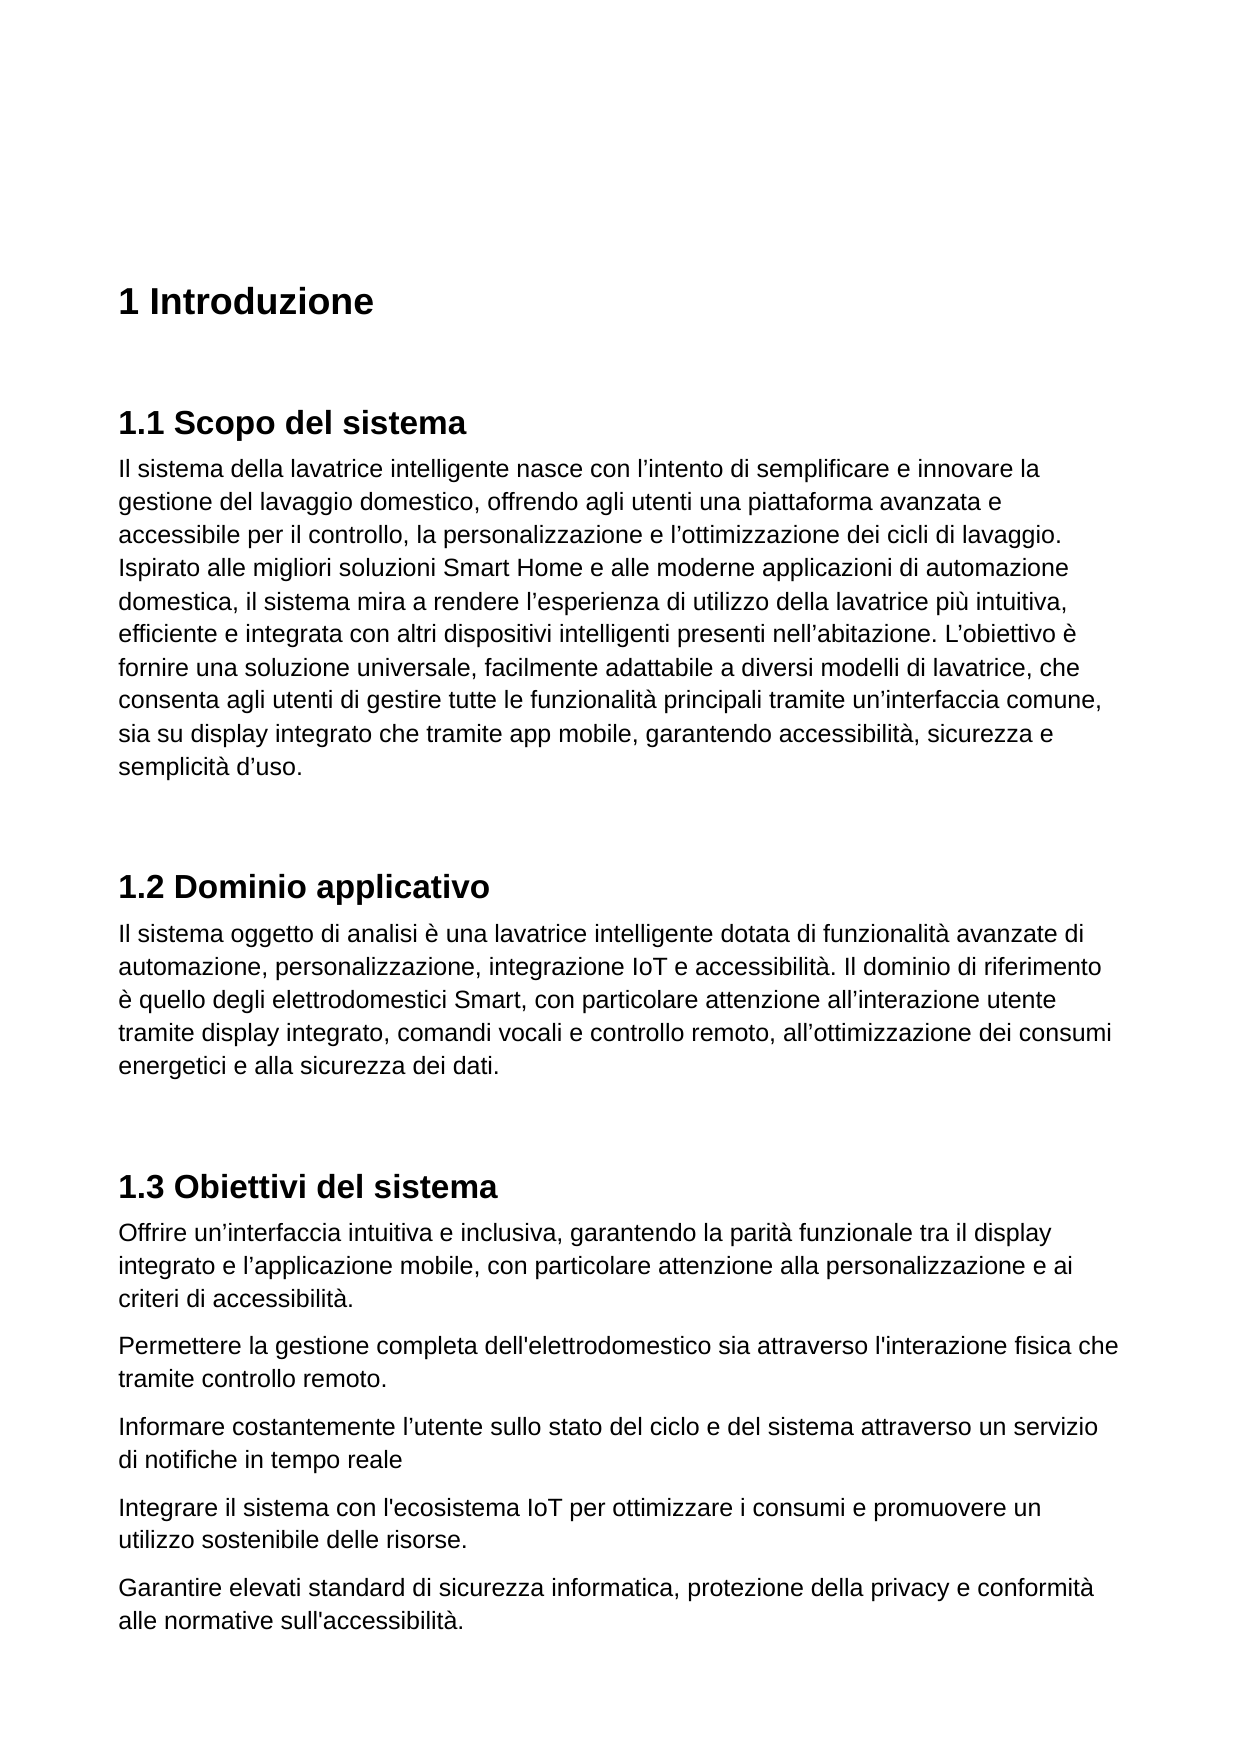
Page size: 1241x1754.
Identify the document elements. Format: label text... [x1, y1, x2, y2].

subtitle 1 Introduzione [118, 279, 1122, 322]
text Il sistema oggetto di analisi è una lavatrice intelligente dotata di funzionalità avanzate di automazione, personalizzazione, integrazione IoT e accessibilità. Il dominio di riferimento è quello degli elettrodomestici Smart, con particolare attenzione all’interazione utente tramite display integrato, comandi vocali e controllo remoto, all’ottimizzazione dei consumi energetici e alla sicurezza dei dati. [118, 918, 1122, 1079]
subtitle 1.1 Scopo del sistema [118, 403, 1122, 442]
subtitle 1.3 Obiettivi del sistema [118, 1167, 1122, 1205]
text Permettere la gestione completa dell'elettrodomestico sia attraverso l'interazione fisica che tramite controllo remoto. [118, 1331, 1122, 1393]
text Il sistema della lavatrice intelligente nasce con l’intento di semplificare e innovare la gestione del lavaggio domestico, offrendo agli utenti una piattaforma avanzata e accessibile per il controllo, la personalizzazione e l’ottimizzazione dei cicli di lavaggio. Ispirato alle migliori soluzioni Smart Home e alle moderne applicazioni di automazione domestica, il sistema mira a rendere l’esperienza di utilizzo della lavatrice più intuitiva, efficiente e integrata con altri dispositivi intelligenti presenti nell’abitazione. L’obiettivo è fornire una soluzione universale, facilmente adattabile a diversi modelli di lavatrice, che consenta agli utenti di gestire tutte le funzionalità principali tramite un’interfaccia comune, sia su display integrato che tramite app mobile, garantendo accessibilità, sicurezza e semplicità d’uso. [118, 454, 1122, 780]
text Garantire elevati standard di sicurezza informatica, protezione della privacy e conformità alle normative sull'accessibilità. [118, 1573, 1122, 1635]
text Offrire un’interfaccia intuitiva e inclusiva, garantendo la parità funzionale tra il display integrato e l’applicazione mobile, con particolare attenzione alla personalizzazione e ai criteri di accessibilità. [118, 1218, 1122, 1312]
subtitle 1.2 Dominio applicativo [118, 868, 1122, 906]
text Informare costantemente l’utente sullo stato del ciclo e del sistema attraverso un servizio di notifiche in tempo reale [118, 1412, 1122, 1474]
text Integrare il sistema con l'ecosistema IoT per ottimizzare i consumi e promuovere un utilizzo sostenibile delle risorse. [118, 1492, 1122, 1554]
